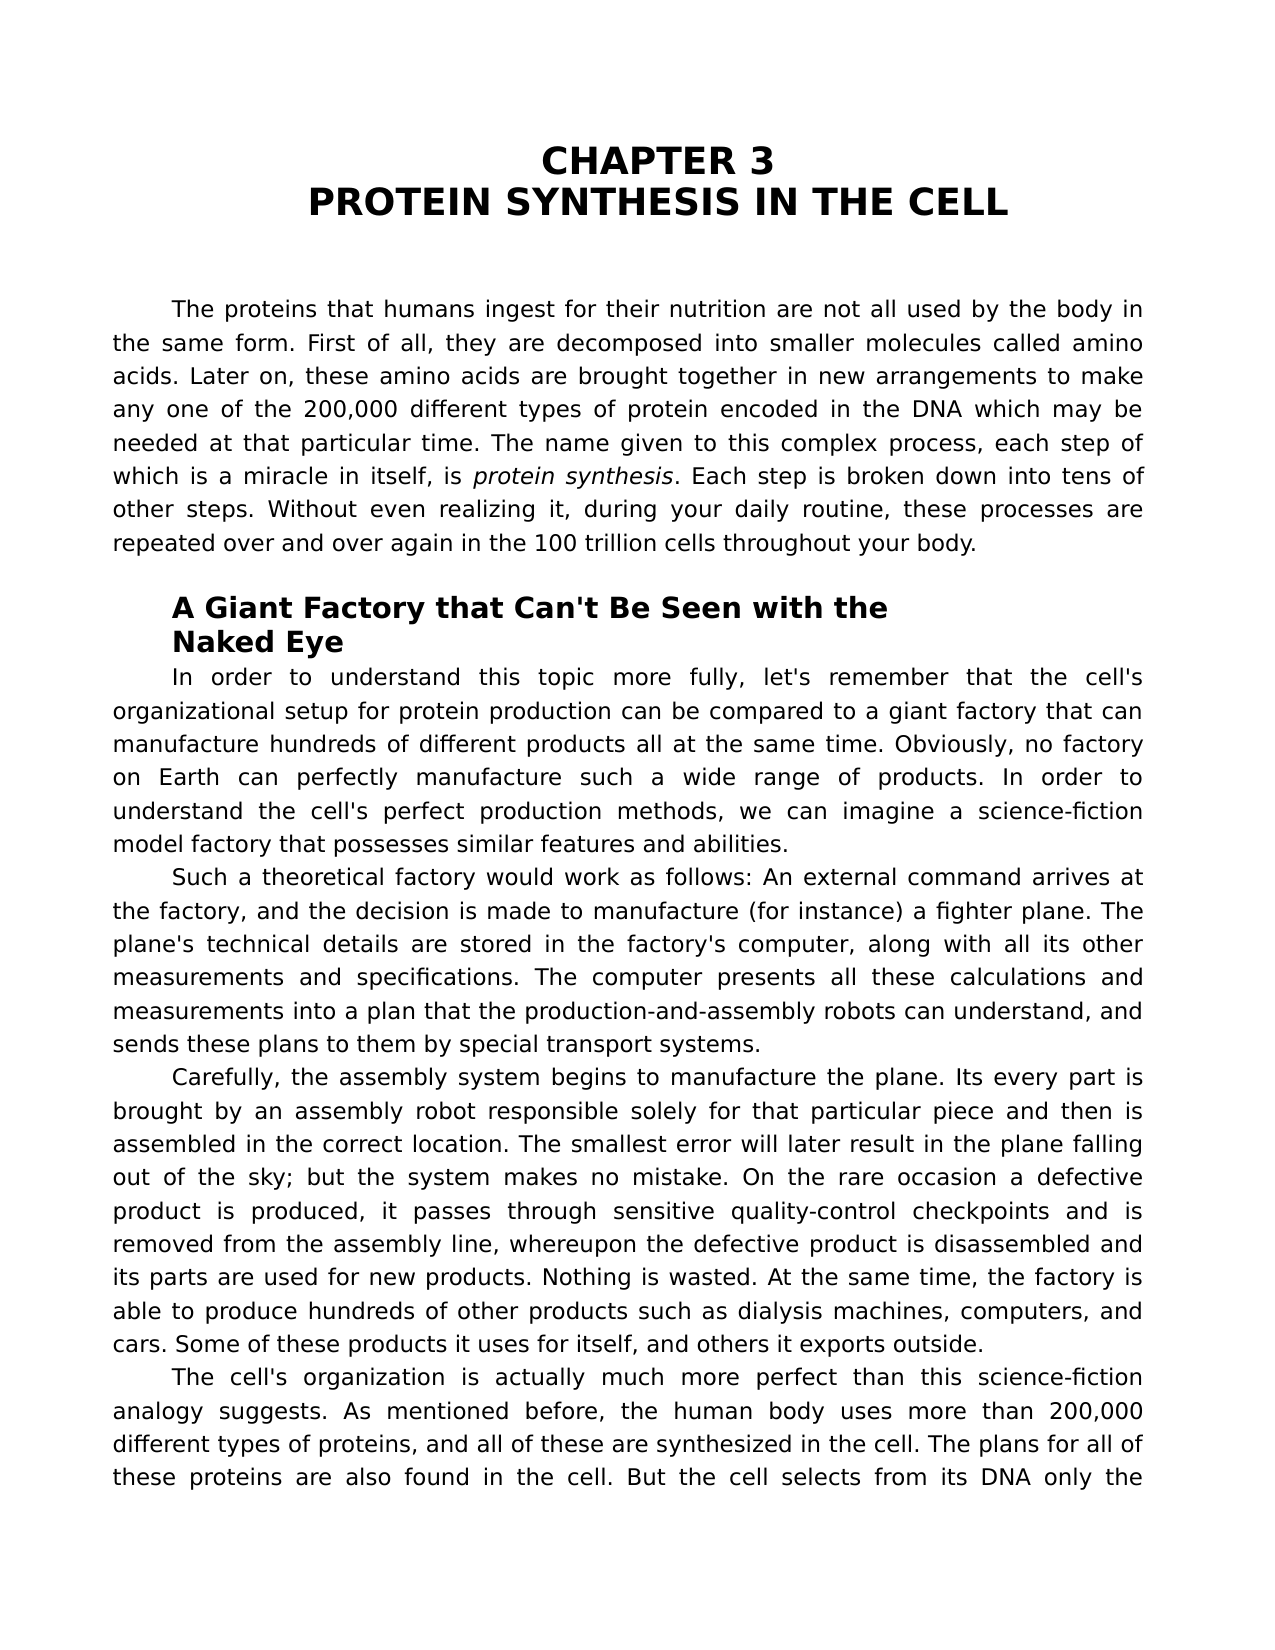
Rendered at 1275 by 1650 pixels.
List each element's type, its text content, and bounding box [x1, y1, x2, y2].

text PROTEIN SYNTHESIS IN THE CELL [112, 181, 1145, 224]
text Carefully, the assembly system begins to manufacture the plane. Its every part is brought by an assembly robot responsible solely for that particular piece and then is assembled in the correct location. The smallest error will later result in the plane falling out of the sky; but the system makes no mistake. On the rare occasion a defective product is produced, it passes through sensitive quality-control checkpoints and is removed from the assembly line, whereupon the defective product is disassembled and its parts are used for new products. Nothing is wasted. At the same time, the factory is able to produce hundreds of other products such as dialysis machines, computers, and cars. Some of these products it uses for itself, and others it exports outside. [112, 1059, 1145, 1359]
text Such a theoretical factory would work as follows: An external command arrives at the factory, and the decision is made to manufacture (for instance) a fighter plane. The plane's technical details are stored in the factory's computer, along with all its other measurements and specifications. The computer presents all these calculations and measurements into a plan that the production-and-assembly robots can understand, and sends these plans to them by special transport systems. [112, 859, 1145, 1059]
text A Giant Factory that Can't Be Seen with the [112, 591, 1145, 625]
text The cell's organization is actually much more perfect than this science-fiction analogy suggests. As mentioned before, the human body uses more than 200,000 different types of proteins, and all of these are synthesized in the cell. The plans for all of these proteins are also found in the cell. But the cell selects from its DNA only the [112, 1359, 1145, 1492]
text CHAPTER 3 [112, 148, 1145, 181]
text In order to understand this topic more fully, let's remember that the cell's organizational setup for protein production can be compared to a giant factory that can manufacture hundreds of different products all at the same time. Obviously, no factory on Earth can perfectly manufacture such a wide range of products. In order to understand the cell's perfect production methods, we can imagine a science-fiction model factory that possesses similar features and abilities. [112, 659, 1145, 859]
text The proteins that humans ingest for their nutrition are not all used by the body in the same form. First of all, they are decomposed into smaller molecules called amino acids. Later on, these amino acids are brought together in new arrangements to make any one of the 200,000 different types of protein encoded in the DNA which may be needed at that particular time. The name given to this complex process, each step of which is a miracle in itself, is protein synthesis. Each step is broken down into tens of other steps. Without even realizing it, during your daily routine, these processes are repeated over and over again in the 100 trillion cells throughout your body. [112, 291, 1145, 558]
text Naked Eye [112, 625, 1145, 659]
